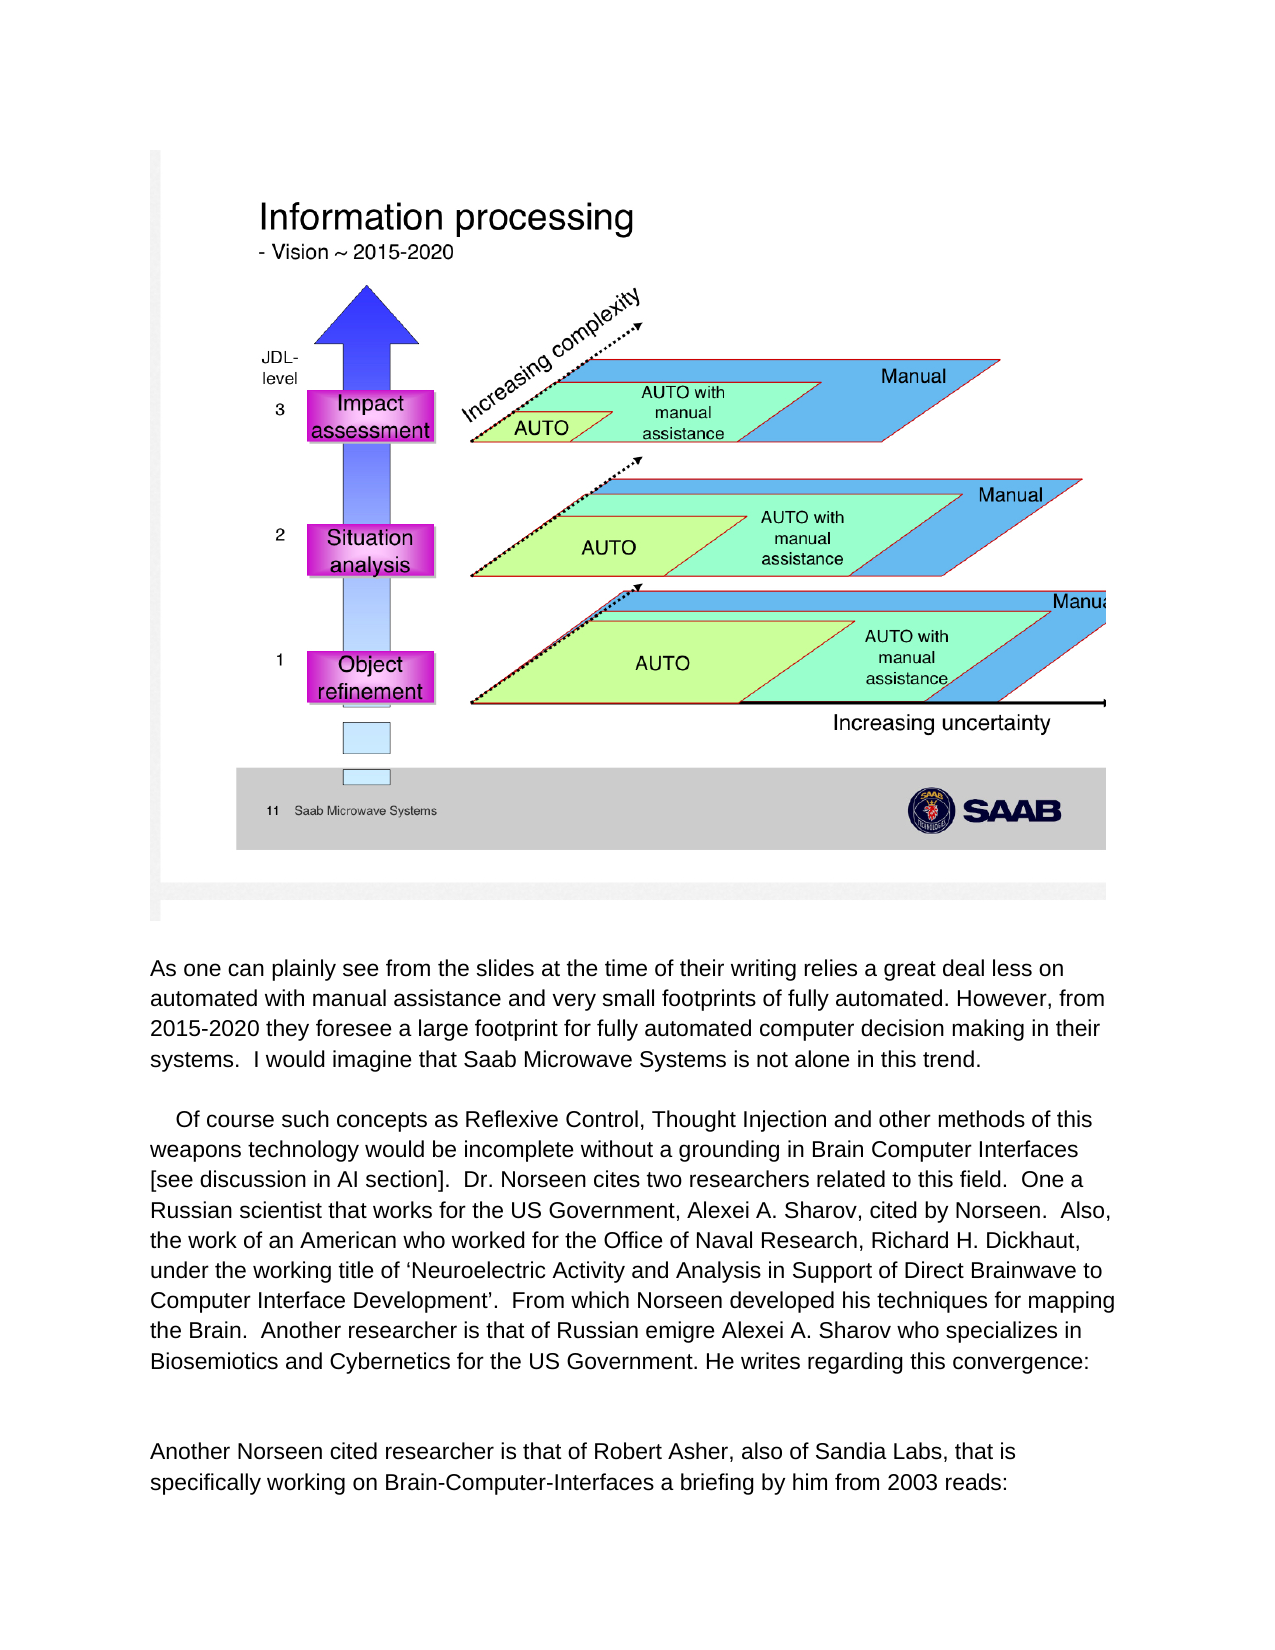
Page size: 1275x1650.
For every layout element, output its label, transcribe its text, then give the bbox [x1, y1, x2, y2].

picture [150, 150, 1125, 921]
text Another Norseen cited researcher is that of Robert Asher, also of Sandia Labs, that is specifically working on Brain-Computer-Interfaces a briefing by him from 2003 reads: [150, 1438, 1125, 1495]
text As one can plainly see from the slides at the time of their writing relies a great deal less on automated with manual assistance and very small footprints of fully automated. However, from 2015-2020 they foresee a large footprint for fully automated computer decision making in their systems. I would imagine that Saab Microwave Systems is not alone in this trend. [150, 955, 1125, 1072]
text Of course such concepts as Reflexive Control, Thought Injection and other methods of this weapons technology would be incomplete without a grounding in Brain Computer Interfaces [see discussion in AI section]. Dr. Norseen cites two researchers related to this field. One a Russian scientist that works for the US Government, Alexei A. Sharov, cited by Norseen. Also, the work of an American who worked for the Office of Naval Research, Richard H. Dickhaut, under the working title of ‘Neuroelectric Activity and Analysis in Support of Direct Brainwave to Computer Interface Development’. From which Norseen developed his techniques for mapping the Brain. Another researcher is that of Russian emigre Alexei A. Sharov who specializes in Biosemiotics and Cybernetics for the US Government. He writes regarding this convergence: [150, 1106, 1125, 1374]
